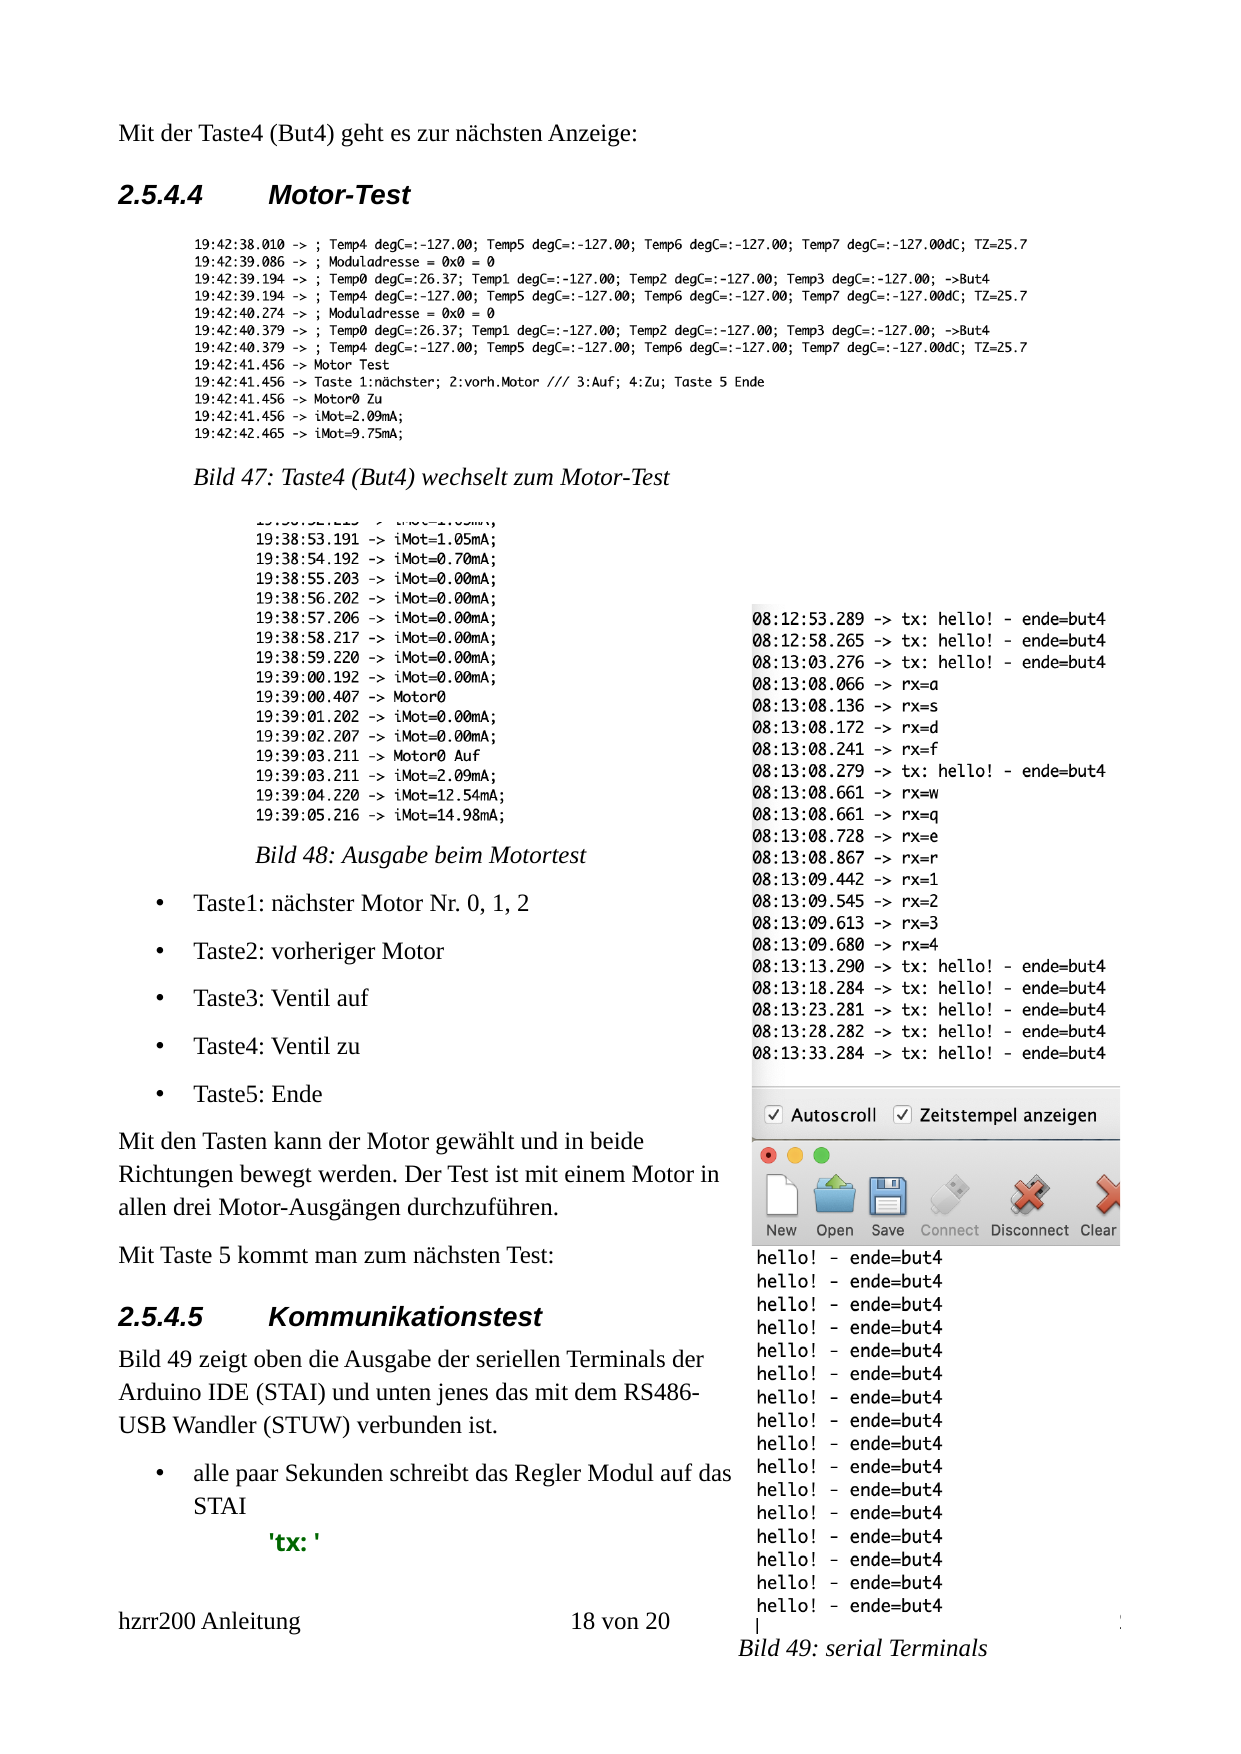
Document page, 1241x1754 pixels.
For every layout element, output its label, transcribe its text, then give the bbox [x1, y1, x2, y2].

list Taste1: nächster Motor Nr. 0, 1, 2 [156, 888, 738, 917]
picture [193, 235, 1048, 457]
list alle paar Sekunden schreibt das Regler Modul auf das STAI 'tx: ' [156, 1458, 738, 1559]
text Mit den Tasten kann der Motor gewählt und in beide Richtungen bewegt werden. Der Test ist mit einem Motor in allen drei Motor-Ausgängen durchzuführen. [118, 1126, 738, 1221]
list Taste4: Ventil zu [156, 1031, 738, 1060]
subtitle Kommunikationstest [118, 1300, 738, 1332]
subtitle [738, 1662, 1120, 1754]
text Bild 47: Taste4 (But4) wechselt zum Motor-Test [193, 457, 1047, 491]
list Taste5: Ende [156, 1079, 738, 1107]
list Taste2: vorheriger Motor [156, 936, 738, 964]
list Taste3: Ventil auf [156, 983, 738, 1012]
text Mit der Taste4 (But4) geht es zur nächsten Anzeige: [118, 118, 1122, 147]
text Bild 49: serial Terminals [738, 594, 1120, 1662]
text Mit Taste 5 kommt man zum nächsten Test: [118, 1240, 738, 1269]
subtitle [738, 582, 1120, 594]
subtitle Motor-Test [118, 178, 1122, 210]
text Bild 49 zeigt oben die Ausgabe der seriellen Terminals der Arduino IDE (STAI) und unten jenes das mit dem RS486-USB Wandler (STUW) verbunden ist. [118, 1344, 738, 1439]
picture [751, 604, 1121, 1634]
text Bild 48: Ausgabe beim Motortest [255, 841, 601, 869]
picture [254, 522, 602, 841]
